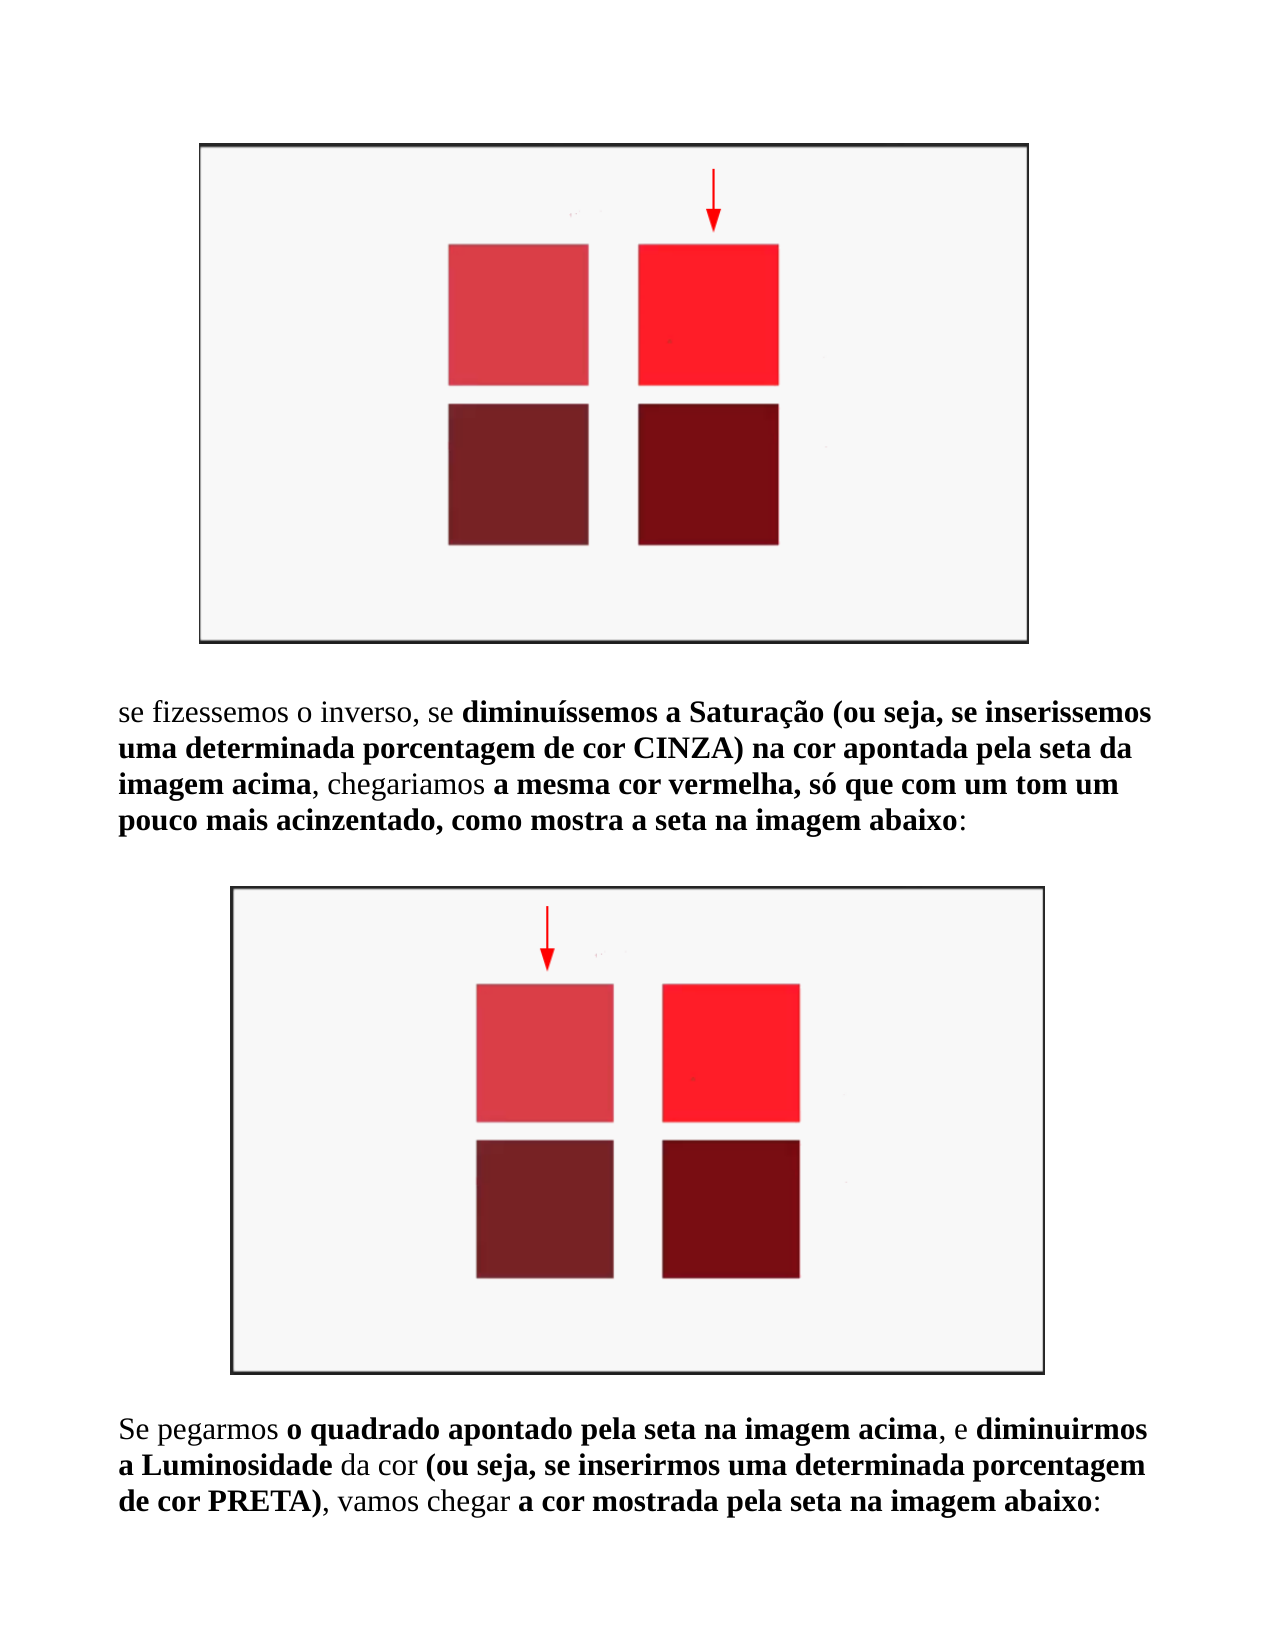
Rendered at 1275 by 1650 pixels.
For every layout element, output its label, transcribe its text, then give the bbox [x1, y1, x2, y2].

picture [199, 143, 1029, 644]
text Se pegarmos o quadrado apontado pela seta na imagem acima, e diminuirmos a Luminosidade da cor (ou seja, se inserirmos uma determinada porcentagem de cor PRETA), vamos chegar a cor mostrada pela seta na imagem abaixo: [118, 1411, 1157, 1518]
picture [230, 886, 1045, 1375]
text se fizessemos o inverso, se diminuíssemos a Saturação (ou seja, se inserissemos uma determinada porcentagem de cor CINZA) na cor apontada pela seta da imagem acima, chegariamos a mesma cor vermelha, só que com um tom um pouco mais acinzentado, como mostra a seta na imagem abaixo: [118, 693, 1157, 837]
